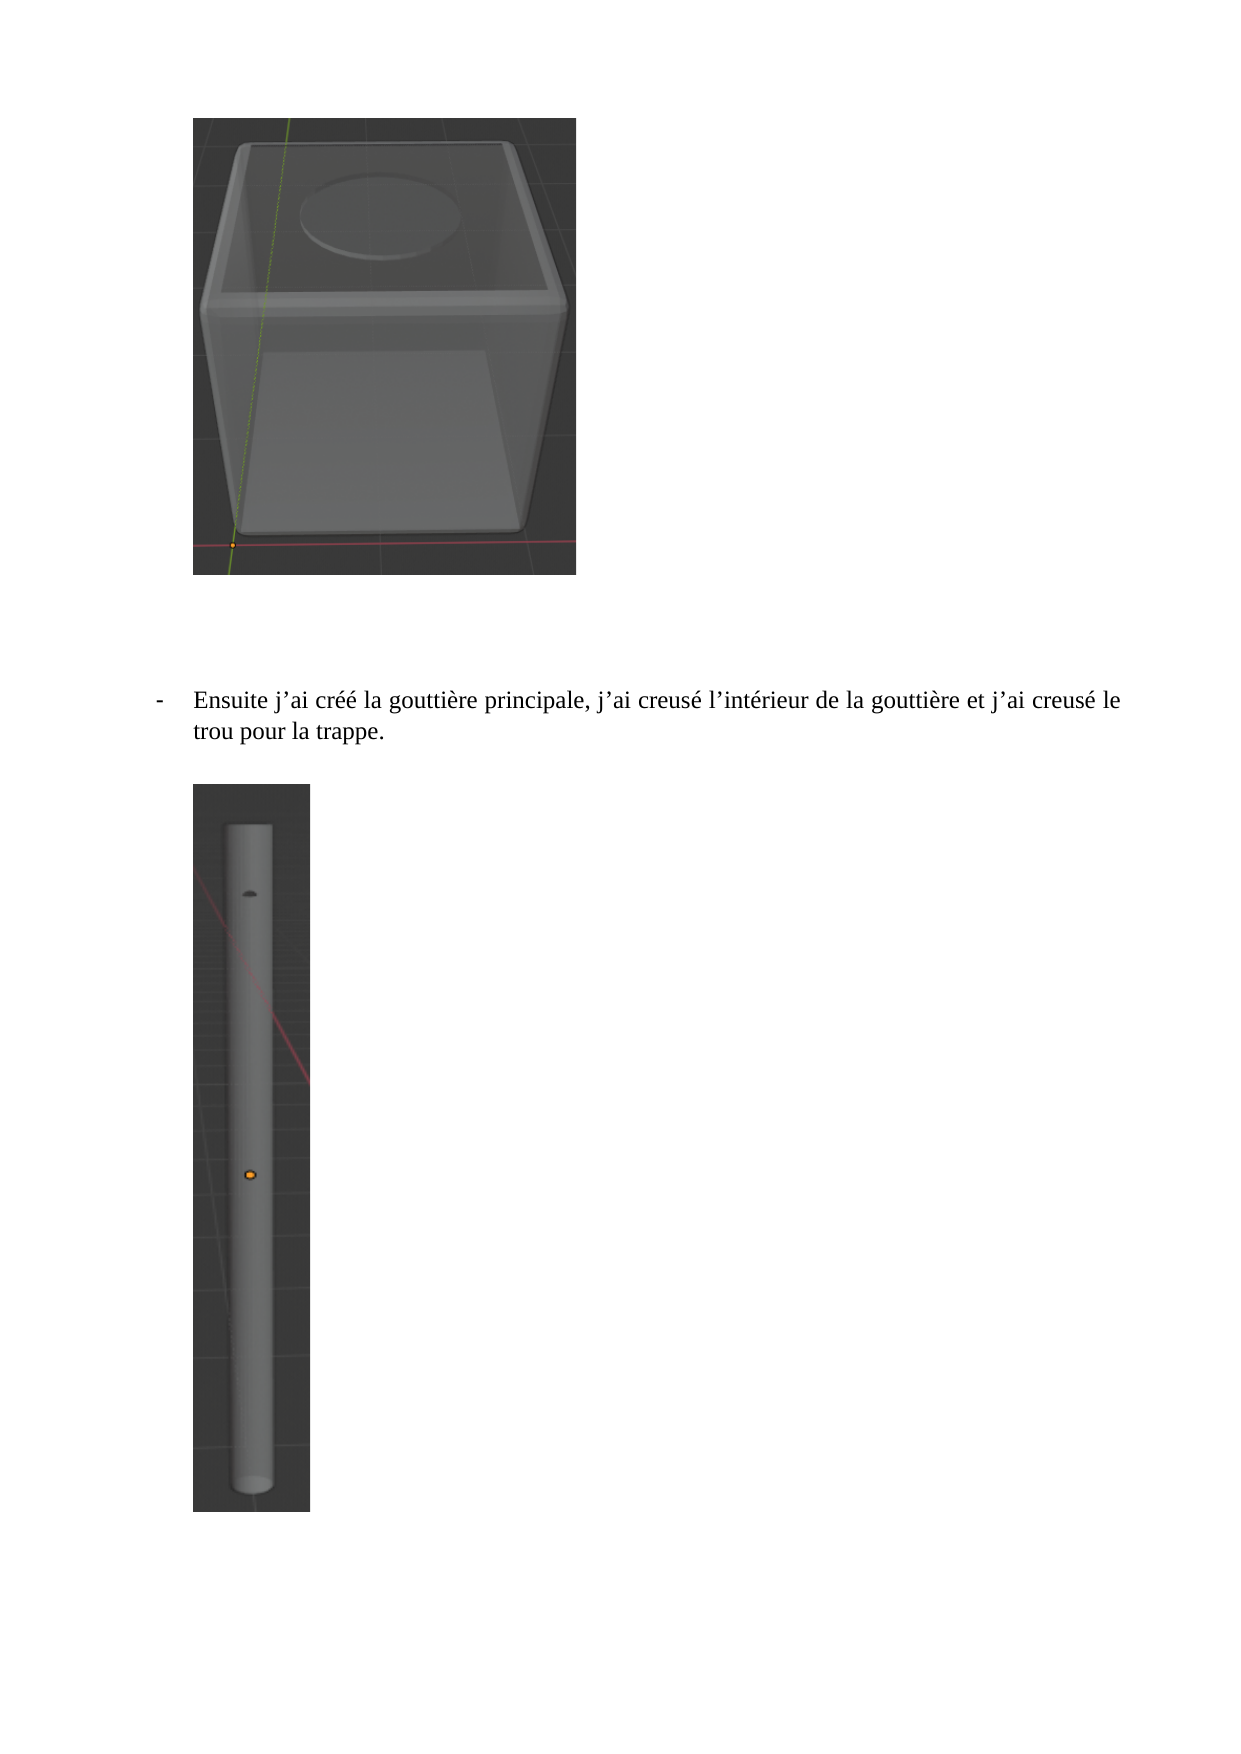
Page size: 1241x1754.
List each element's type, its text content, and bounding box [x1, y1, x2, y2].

list Ensuite j’ai créé la gouttière principale, j’ai creusé l’intérieur de la gouttière et j’ai creusé le trou pour la trappe. [156, 682, 1122, 745]
